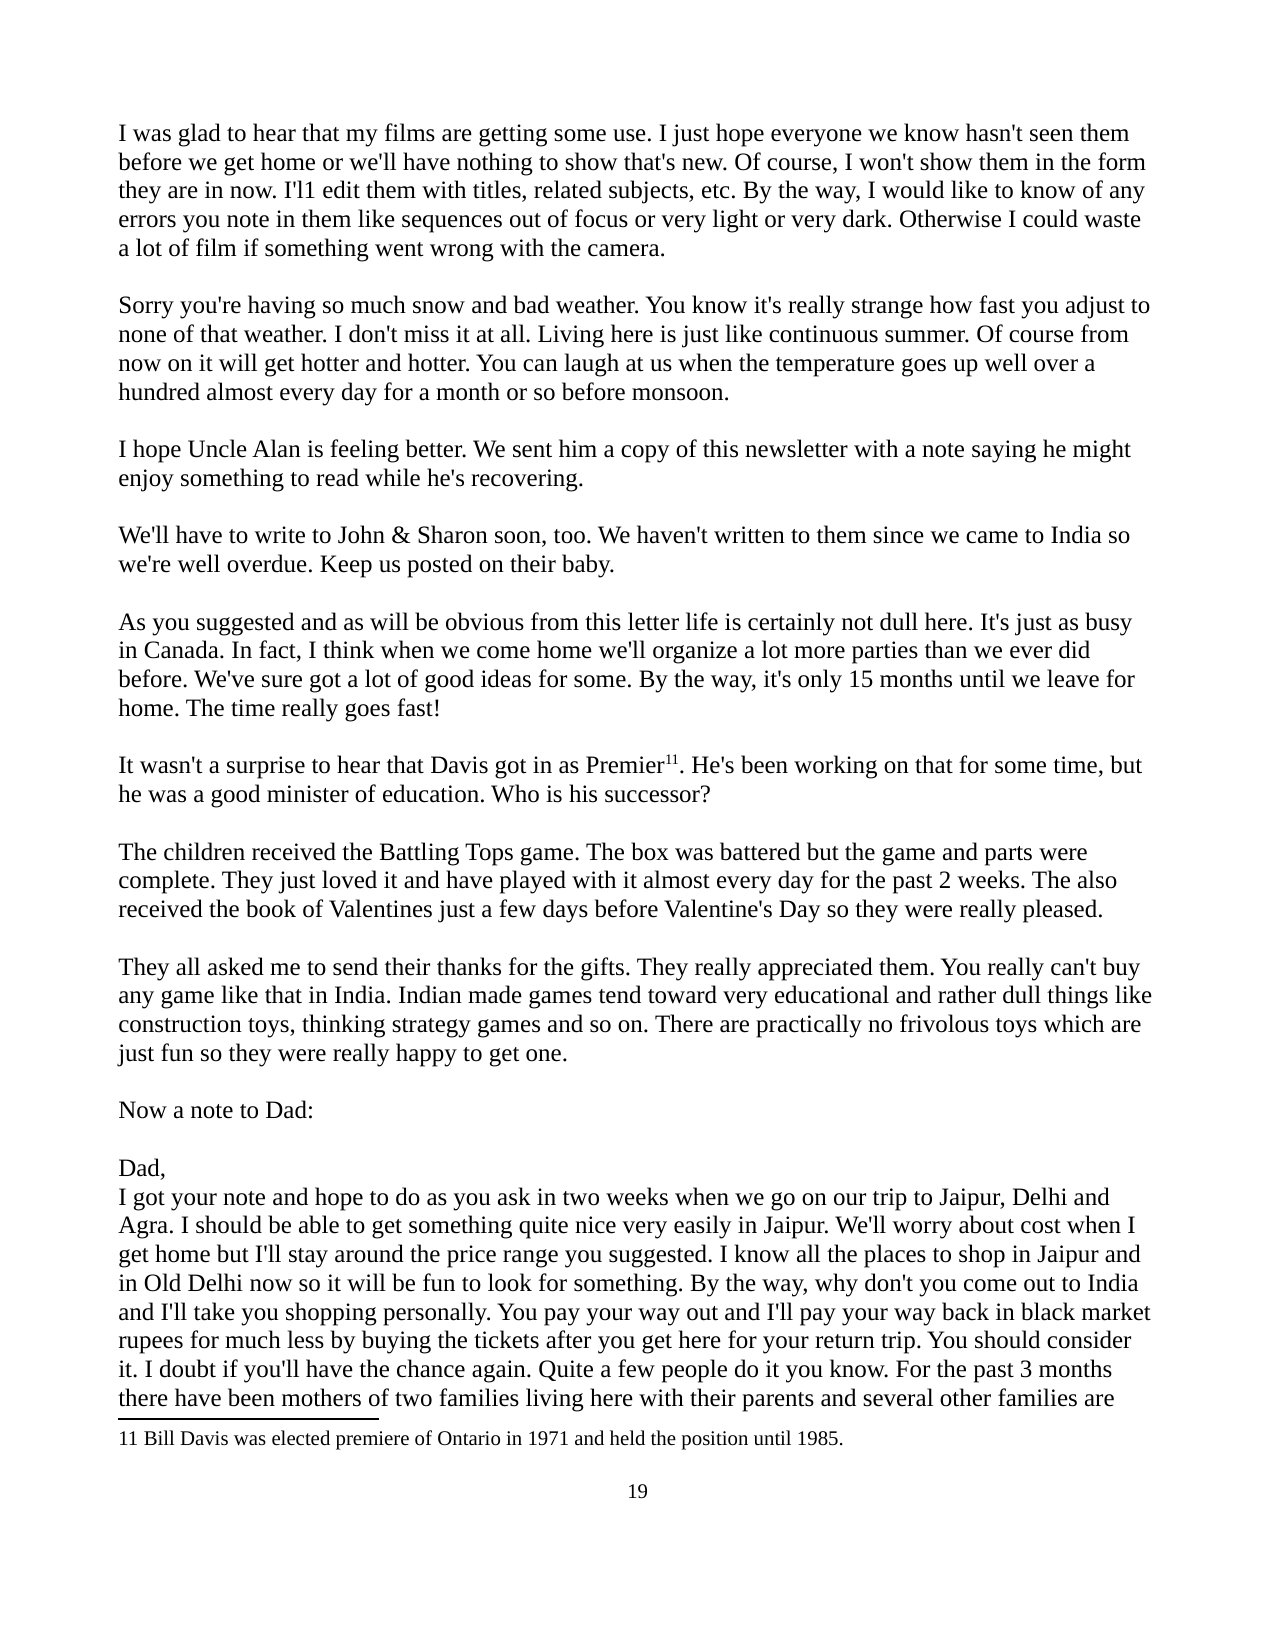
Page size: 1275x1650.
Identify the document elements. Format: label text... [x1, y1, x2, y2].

text Sorry you're having so much snow and bad weather. You know it's really strange how fast you adjust to none of that weather. I don't miss it at all. Living here is just like continuous summer. Of course from now on it will get hotter and hotter. You can laugh at us when the temperature goes up well over a hundred almost every day for a month or so before monsoon. [118, 291, 1157, 406]
text Bill Davis was elected premiere of Ontario in 1971 and held the position until 1985. [118, 1426, 1157, 1449]
text We'll have to write to John & Sharon soon, too. We haven't written to them since we came to India so we're well overdue. Keep us posted on their baby. [118, 521, 1157, 578]
text They all asked me to send their thanks for the gifts. They really appreciated them. You really can't buy any game like that in India. Indian made games tend toward very educational and rather dull things like construction toys, thinking strategy games and so on. There are practically no frivolous toys which are just fun so they were really happy to get one. [118, 952, 1157, 1067]
text I was glad to hear that my films are getting some use. I just hope everyone we know hasn't seen them before we get home or we'll have nothing to show that's new. Of course, I won't show them in the form they are in now. I'l1 edit them with titles, related subjects, etc. By the way, I would like to know of any errors you note in them like sequences out of focus or very light or very dark. Otherwise I could waste a lot of film if something went wrong with the camera. [118, 118, 1157, 262]
text I hope Uncle Alan is feeling better. We sent him a copy of this newsletter with a note saying he might enjoy something to read while he's recovering. [118, 434, 1157, 492]
text As you suggested and as will be obvious from this letter life is certainly not dull here. It's just as busy in Canada. In fact, I think when we come home we'll organize a lot more parties than we ever did before. We've sure got a lot of good ideas for some. By the way, it's only 15 months until we leave for home. The time really goes fast! [118, 607, 1157, 722]
text Now a note to Dad: [118, 1096, 1157, 1124]
text The children received the Battling Tops game. The box was battered but the game and parts were complete. They just loved it and have played with it almost every day for the past 2 weeks. The also received the book of Valentines just a few days before Valentine's Day so they were really pleased. [118, 837, 1157, 923]
text It wasn't a surprise to hear that Davis got in as Premier. He's been working on that for some time, but he was a good minister of education. Who is his successor? [118, 751, 1157, 808]
text Dad, [118, 1153, 1157, 1182]
text I got your note and hope to do as you ask in two weeks when we go on our trip to Jaipur, Delhi and Agra. I should be able to get something quite nice very easily in Jaipur. We'll worry about cost when I get home but I'll stay around the price range you suggested. I know all the places to shop in Jaipur and in Old Delhi now so it will be fun to look for something. By the way, why don't you come out to India and I'll take you shopping personally. You pay your way out and I'll pay your way back in black market rupees for much less by buying the tickets after you get here for your return trip. You should consider it. I doubt if you'll have the chance again. Quite a few people do it you know. For the past 3 months there have been mothers of two families living here with their parents and several other families are [118, 1182, 1157, 1412]
